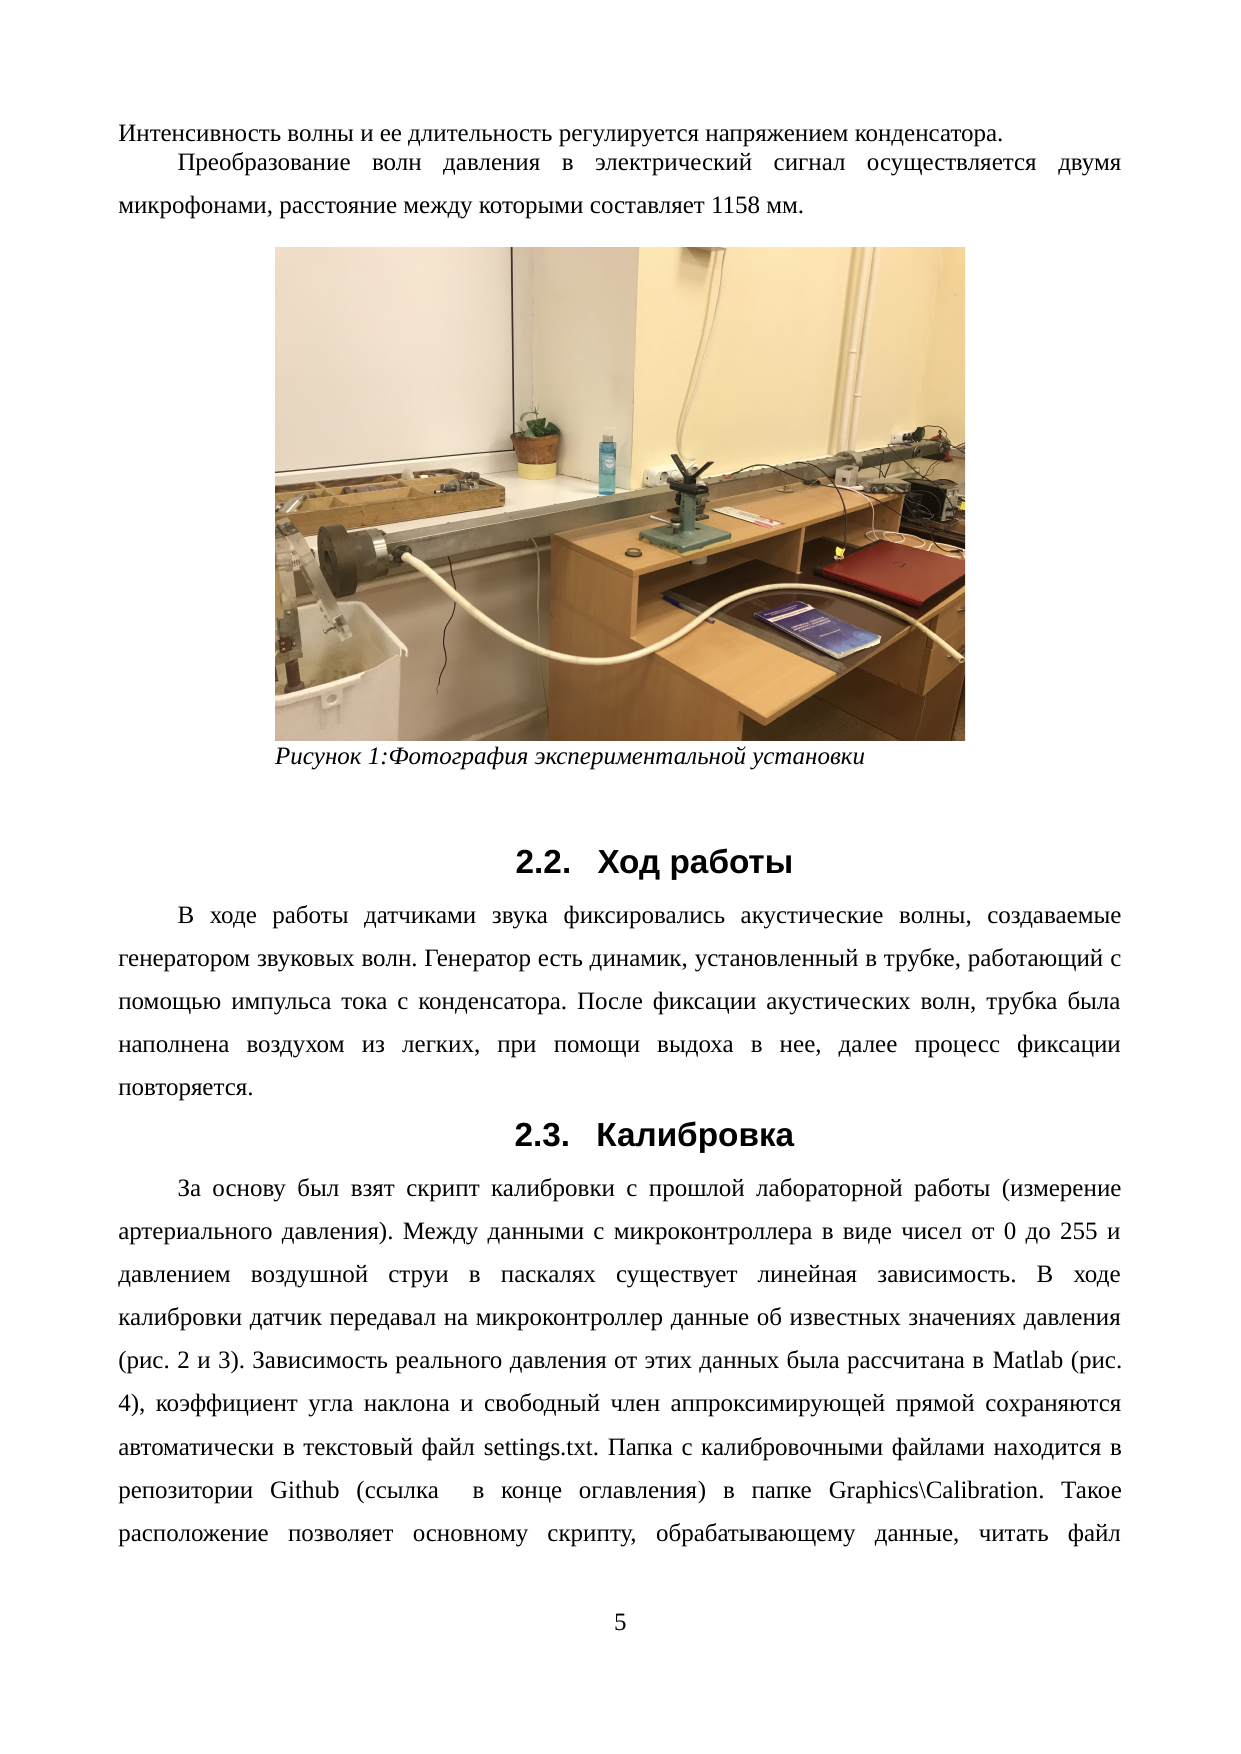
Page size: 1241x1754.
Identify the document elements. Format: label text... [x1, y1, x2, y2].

text Преобразование волн давления в электрический сигнал осуществляется двумя микрофонами, расстояние между которыми составляет 1158 мм. [118, 147, 1122, 219]
subtitle Ход работы [118, 842, 1122, 881]
text За основу был взят скрипт калибровки с прошлой лабораторной работы (измерение артериального давления). Между данными с микроконтроллера в виде чисел от 0 до 255 и давлением воздушной струи в паскалях существует линейная зависимость. В ходе калибровки датчик передавал на микроконтроллер данные об известных значениях давления (рис. 2 и 3). Зависимость реального давления от этих данных была рассчитана в Matlab (рис. 4), коэффициент угла наклона и свободный член аппроксимирующей прямой сохраняются автоматически в текстовый файл settings.txt. Папка с калибровочными файлами находится в репозитории Github (ссылка в конце оглавления) в папке Graphics\Calibration. Такое расположение позволяет основному скрипту, обрабатывающему данные, читать файл [118, 1173, 1122, 1547]
subtitle Калибровка [118, 1115, 1122, 1154]
text Рисунок 1:Фотография экспериментальной установки [275, 741, 965, 769]
picture [275, 247, 966, 741]
text В ходе работы датчиками звука фиксировались акустические волны, создаваемые генератором звуковых волн. Генератор есть динамик, установленный в трубке, работающий с помощью импульса тока с конденсатора. После фиксации акустических волн, трубка была наполнена воздухом из легких, при помощи выдоха в нее, далее процесс фиксации повторяется. [118, 900, 1122, 1101]
text Интенсивность волны и ее длительность регулируется напряжением конденсатора. [118, 118, 1122, 147]
